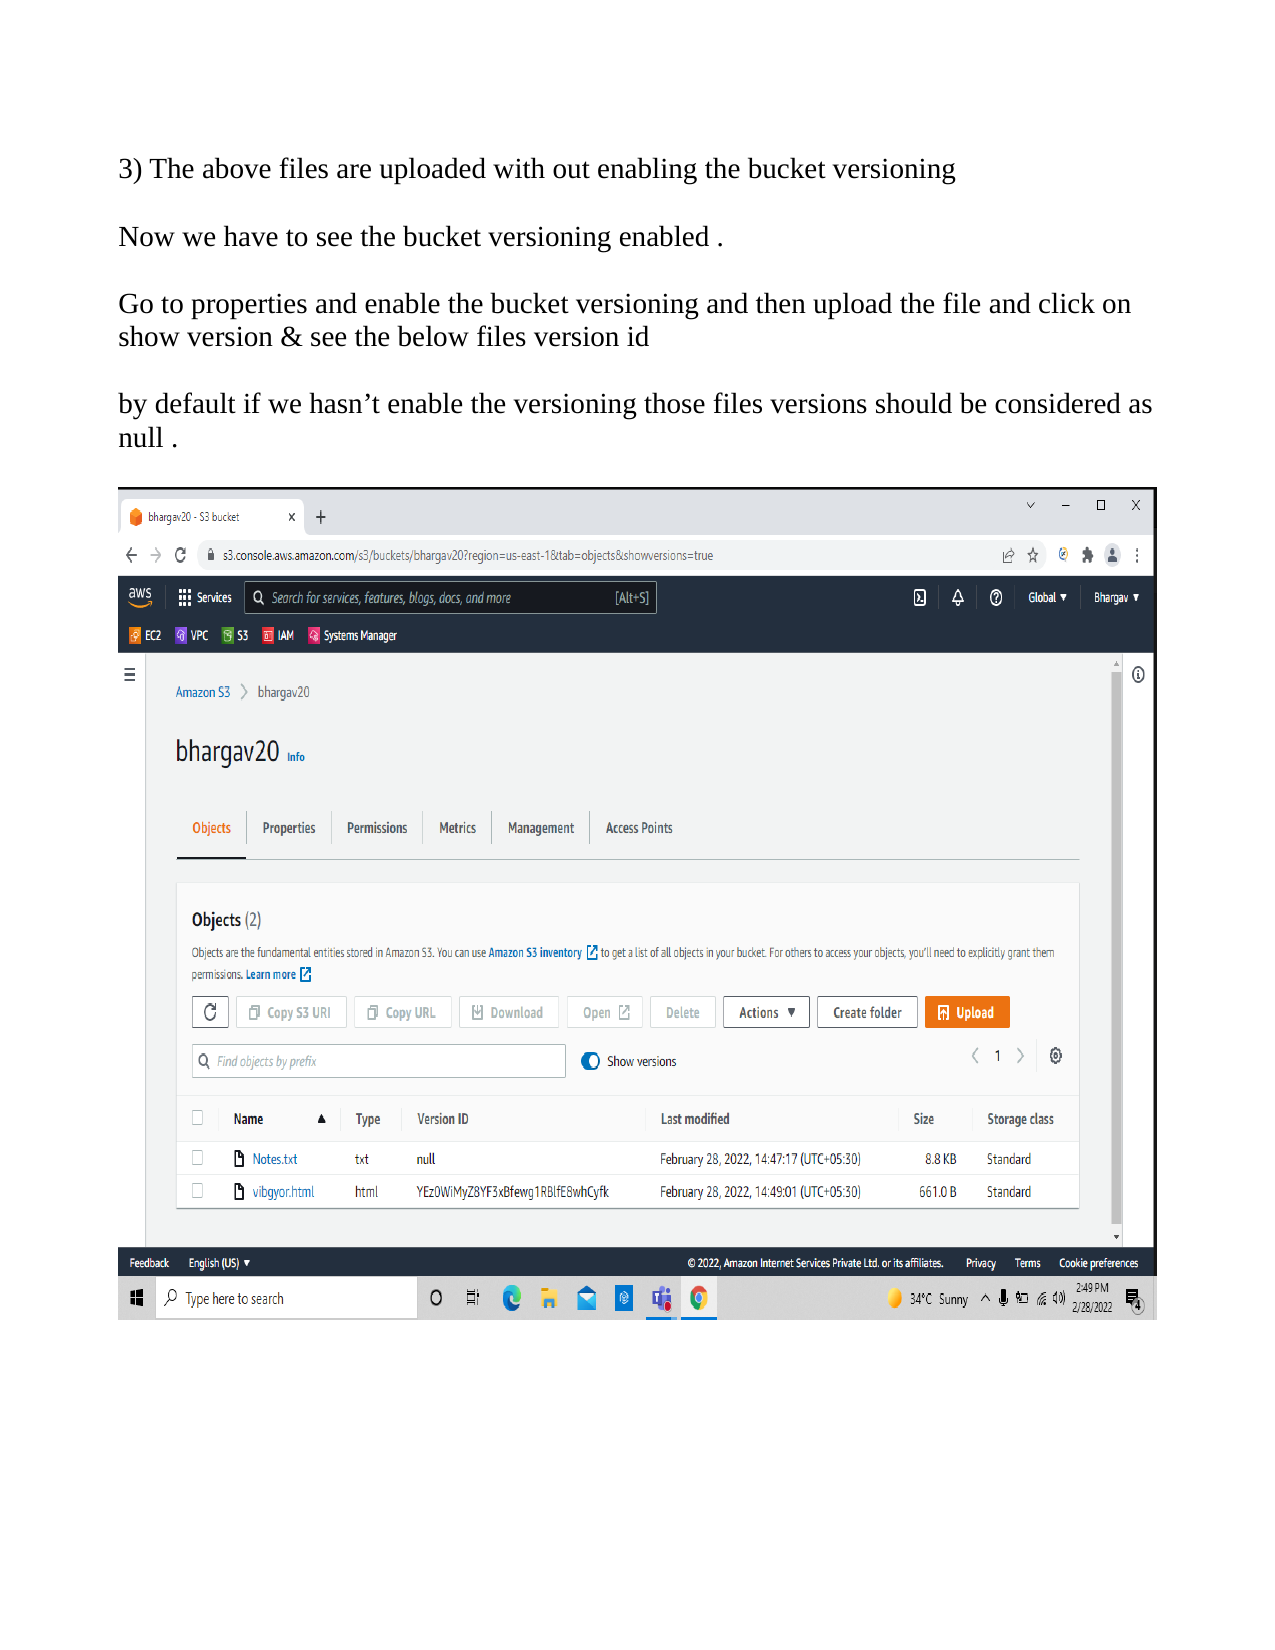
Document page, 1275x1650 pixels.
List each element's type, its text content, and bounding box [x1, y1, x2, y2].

text 3) The above files are uploaded with out enabling the bucket versioning [118, 152, 1157, 185]
text Go to properties and enable the bucket versioning and then upload the file and click on show version & see the below files version id [118, 286, 1157, 353]
text by default if we hasn’t enable the versioning those files versions should be considered as null . [118, 386, 1157, 453]
text Now we have to see the bucket versioning enabled . [118, 219, 1157, 252]
picture [118, 487, 1157, 1320]
